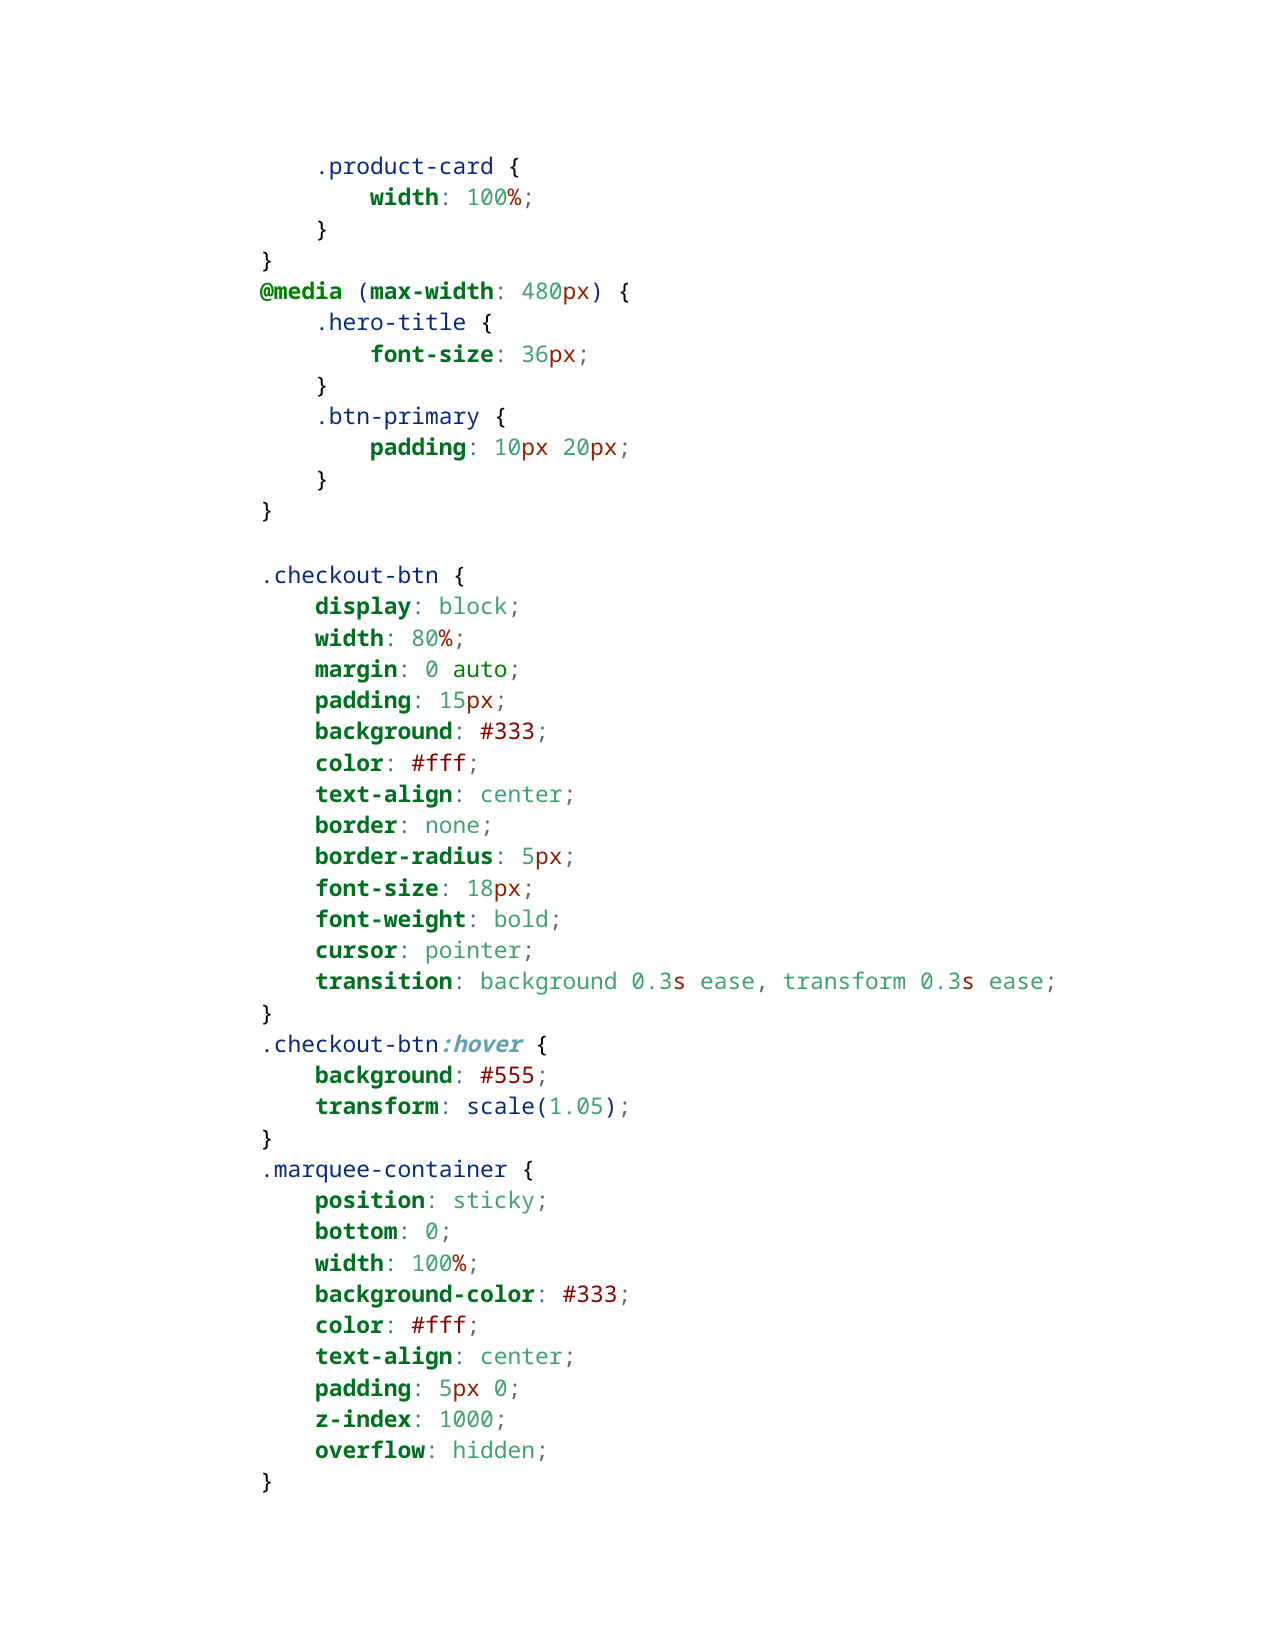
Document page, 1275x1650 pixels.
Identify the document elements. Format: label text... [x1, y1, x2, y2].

text .product-card { width: 100%; } } @media (max-width: 480px) { .hero-title { font-size: 36px; } .btn-primary { padding: 10px 20px; } } .checkout-btn { display: block; width: 80%; margin: 0 auto; padding: 15px; background: #333; color: #fff; text-align: center; border: none; border-radius: 5px; font-size: 18px; font-weight: bold; cursor: pointer; transition: background 0.3s ease, transform 0.3s ease; } .checkout-btn:hover { background: #555; transform: scale(1.05); } .marquee-container { position: sticky; bottom: 0; width: 100%; background-color: #333; color: #fff; text-align: center; padding: 5px 0; z-index: 1000; overflow: hidden; } [150, 150, 1125, 1497]
